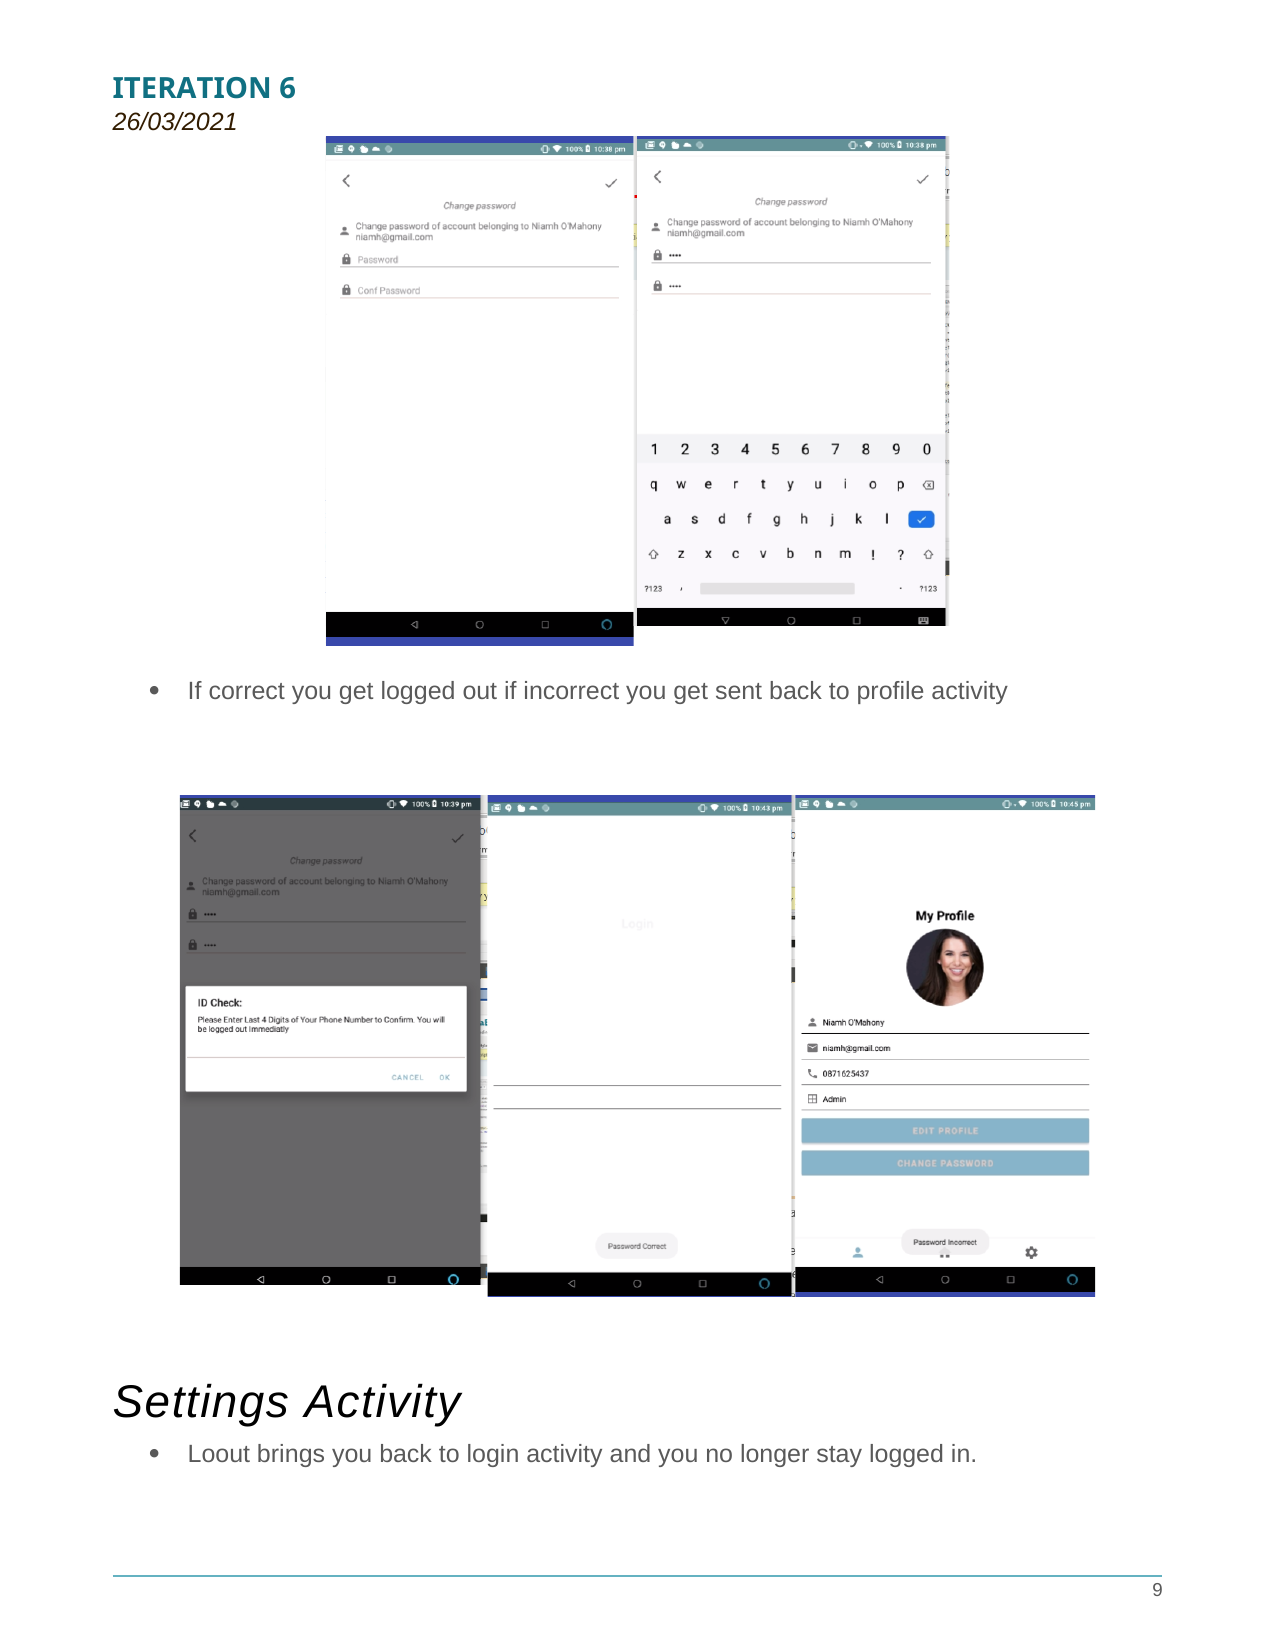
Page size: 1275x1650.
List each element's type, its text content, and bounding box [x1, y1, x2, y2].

subtitle Settings Activity [112, 1374, 1162, 1427]
list Loout brings you back to login activity and you no longer stay logged in. [150, 1439, 1162, 1468]
list If correct you get logged out if incorrect you get sent back to profile activity [150, 676, 1162, 705]
